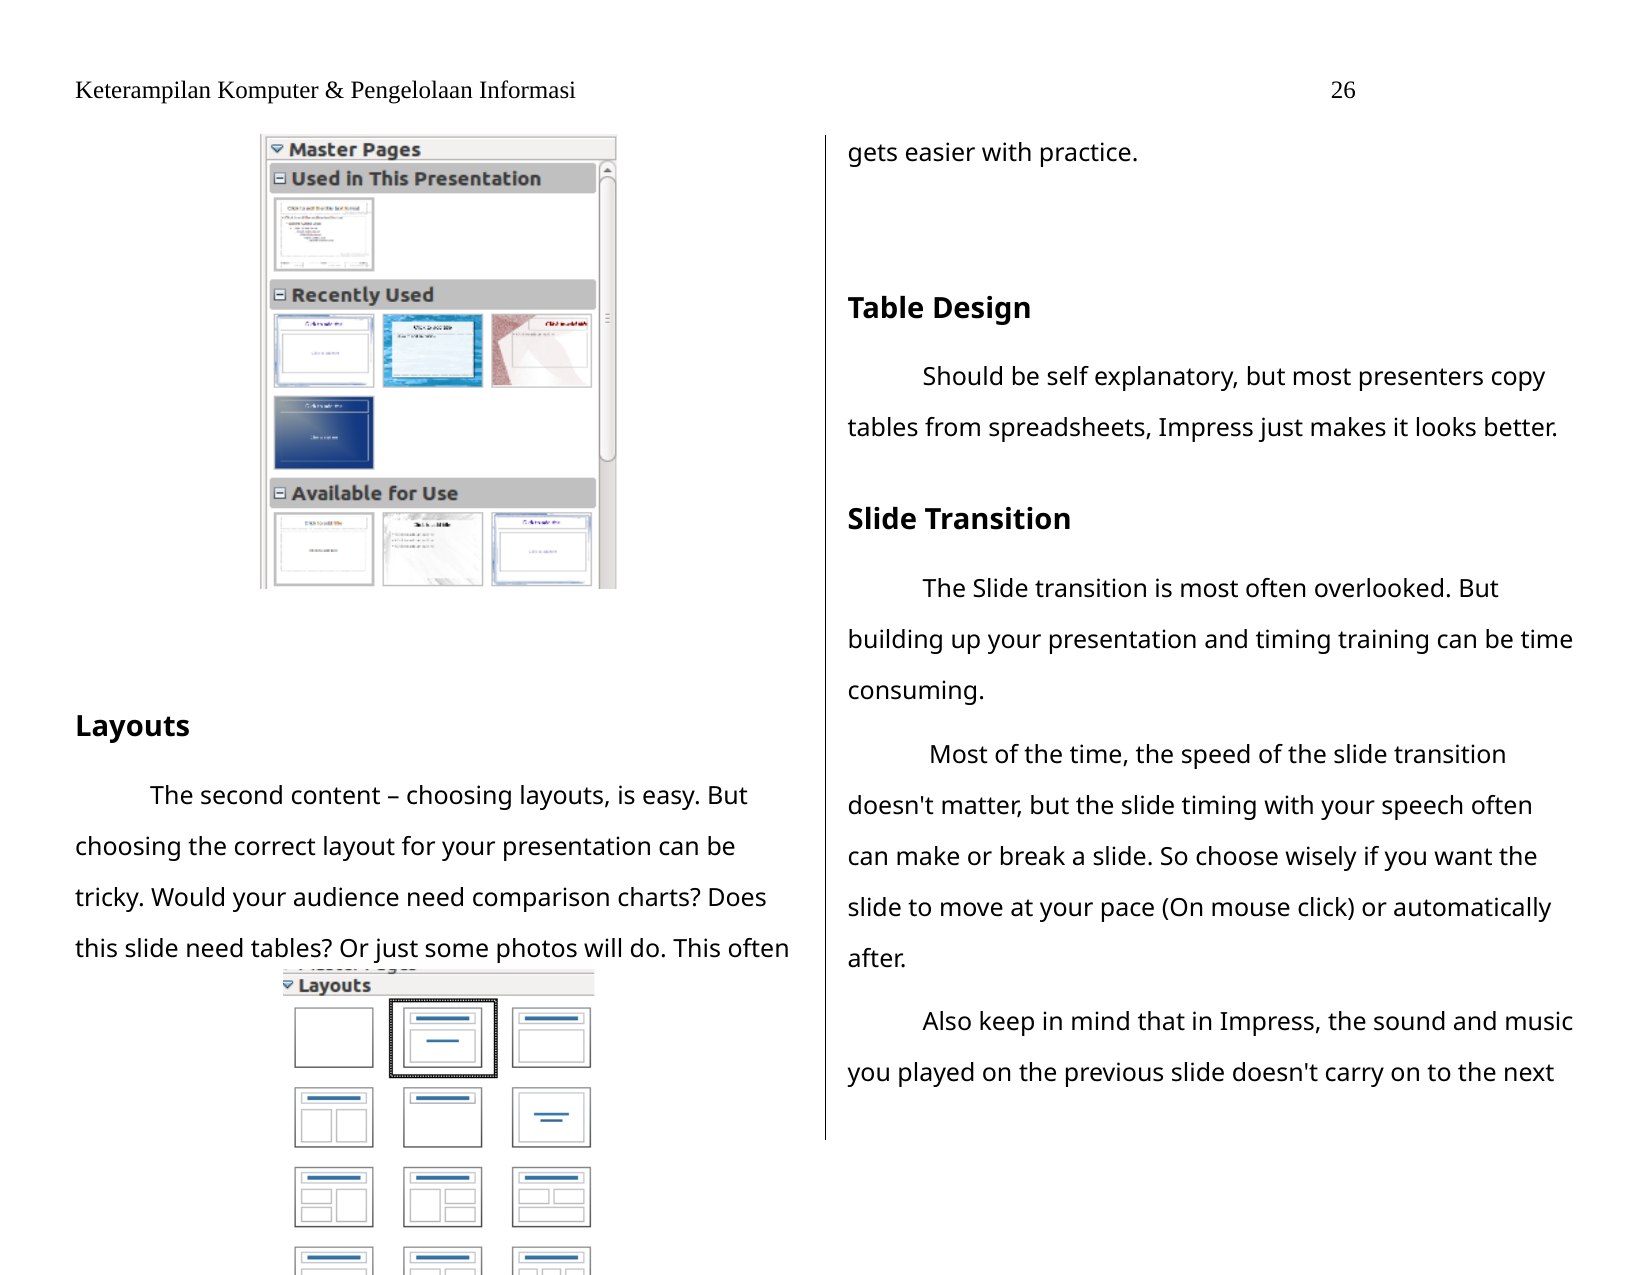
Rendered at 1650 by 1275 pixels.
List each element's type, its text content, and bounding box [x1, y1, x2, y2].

subtitle Layouts [75, 706, 802, 745]
text The Slide transition is most often overlooked. But building up your presentation and timing training can be time consuming. [847, 571, 1575, 707]
picture [259, 134, 618, 589]
text gets easier with practice. [847, 135, 1575, 169]
picture [283, 969, 595, 1275]
text Most of the time, the speed of the slide transition doesn't matter, but the slide timing with your speech often can make or break a slide. So choose wisely if you want the slide to move at your pace (On mouse click) or automatically after. [847, 736, 1575, 974]
subtitle Table Design [847, 287, 1575, 327]
text Also keep in mind that in Impress, the sound and music you played on the previous slide doesn't carry on to the next [847, 1004, 1575, 1089]
subtitle Slide Transition [847, 499, 1575, 538]
text Should be self explanatory, but most presenters copy tables from spreadsheets, Impress just makes it looks better. [847, 359, 1575, 444]
text The second content – choosing layouts, is easy. But choosing the correct layout for your presentation can be tricky. Would your audience need comparison charts? Does this slide need tables? Or just some photos will do. This often [75, 778, 802, 965]
